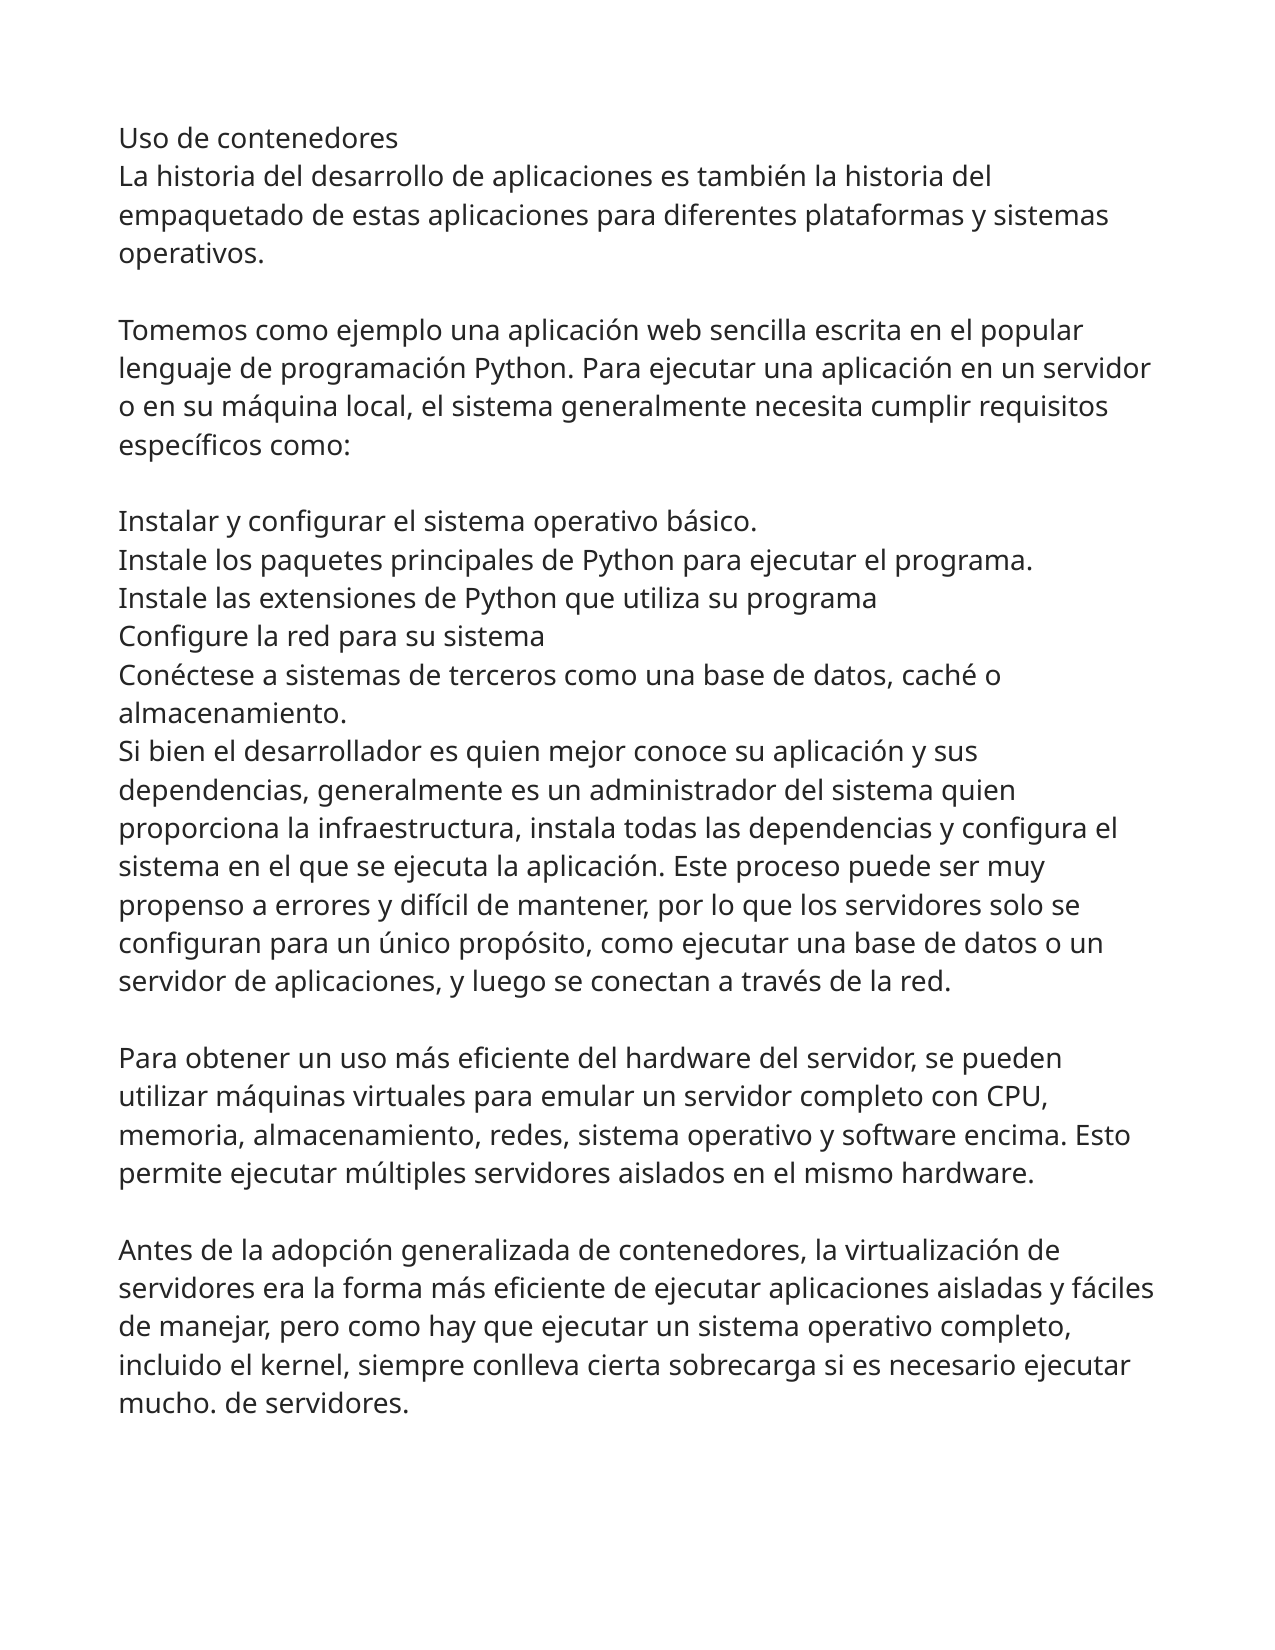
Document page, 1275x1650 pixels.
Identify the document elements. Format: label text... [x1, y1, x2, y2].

text Instale las extensiones de Python que utiliza su programa [118, 578, 1157, 616]
text Instalar y configurar el sistema operativo básico. [118, 501, 1157, 540]
text Uso de contenedores [118, 118, 1157, 156]
text Antes de la adopción generalizada de contenedores, la virtualización de servidores era la forma más eficiente de ejecutar aplicaciones aisladas y fáciles de manejar, pero como hay que ejecutar un sistema operativo completo, incluido el kernel, siempre conlleva cierta sobrecarga si es necesario ejecutar mucho. de servidores. [118, 1230, 1157, 1421]
text Para obtener un uso más eficiente del hardware del servidor, se pueden utilizar máquinas virtuales para emular un servidor completo con CPU, memoria, almacenamiento, redes, sistema operativo y software encima. Esto permite ejecutar múltiples servidores aislados en el mismo hardware. [118, 1038, 1157, 1191]
text Configure la red para su sistema [118, 616, 1157, 655]
text Tomemos como ejemplo una aplicación web sencilla escrita en el popular lenguaje de programación Python. Para ejecutar una aplicación en un servidor o en su máquina local, el sistema generalmente necesita cumplir requisitos específicos como: [118, 310, 1157, 463]
text Instale los paquetes principales de Python para ejecutar el programa. [118, 540, 1157, 578]
text Si bien el desarrollador es quien mejor conoce su aplicación y sus dependencias, generalmente es un administrador del sistema quien proporciona la infraestructura, instala todas las dependencias y configura el sistema en el que se ejecuta la aplicación. Este proceso puede ser muy propenso a errores y difícil de mantener, por lo que los servidores solo se configuran para un único propósito, como ejecutar una base de datos o un servidor de aplicaciones, y luego se conectan a través de la red. [118, 731, 1157, 1000]
text La historia del desarrollo de aplicaciones es también la historia del empaquetado de estas aplicaciones para diferentes plataformas y sistemas operativos. [118, 156, 1157, 271]
text Conéctese a sistemas de terceros como una base de datos, caché o almacenamiento. [118, 655, 1157, 731]
